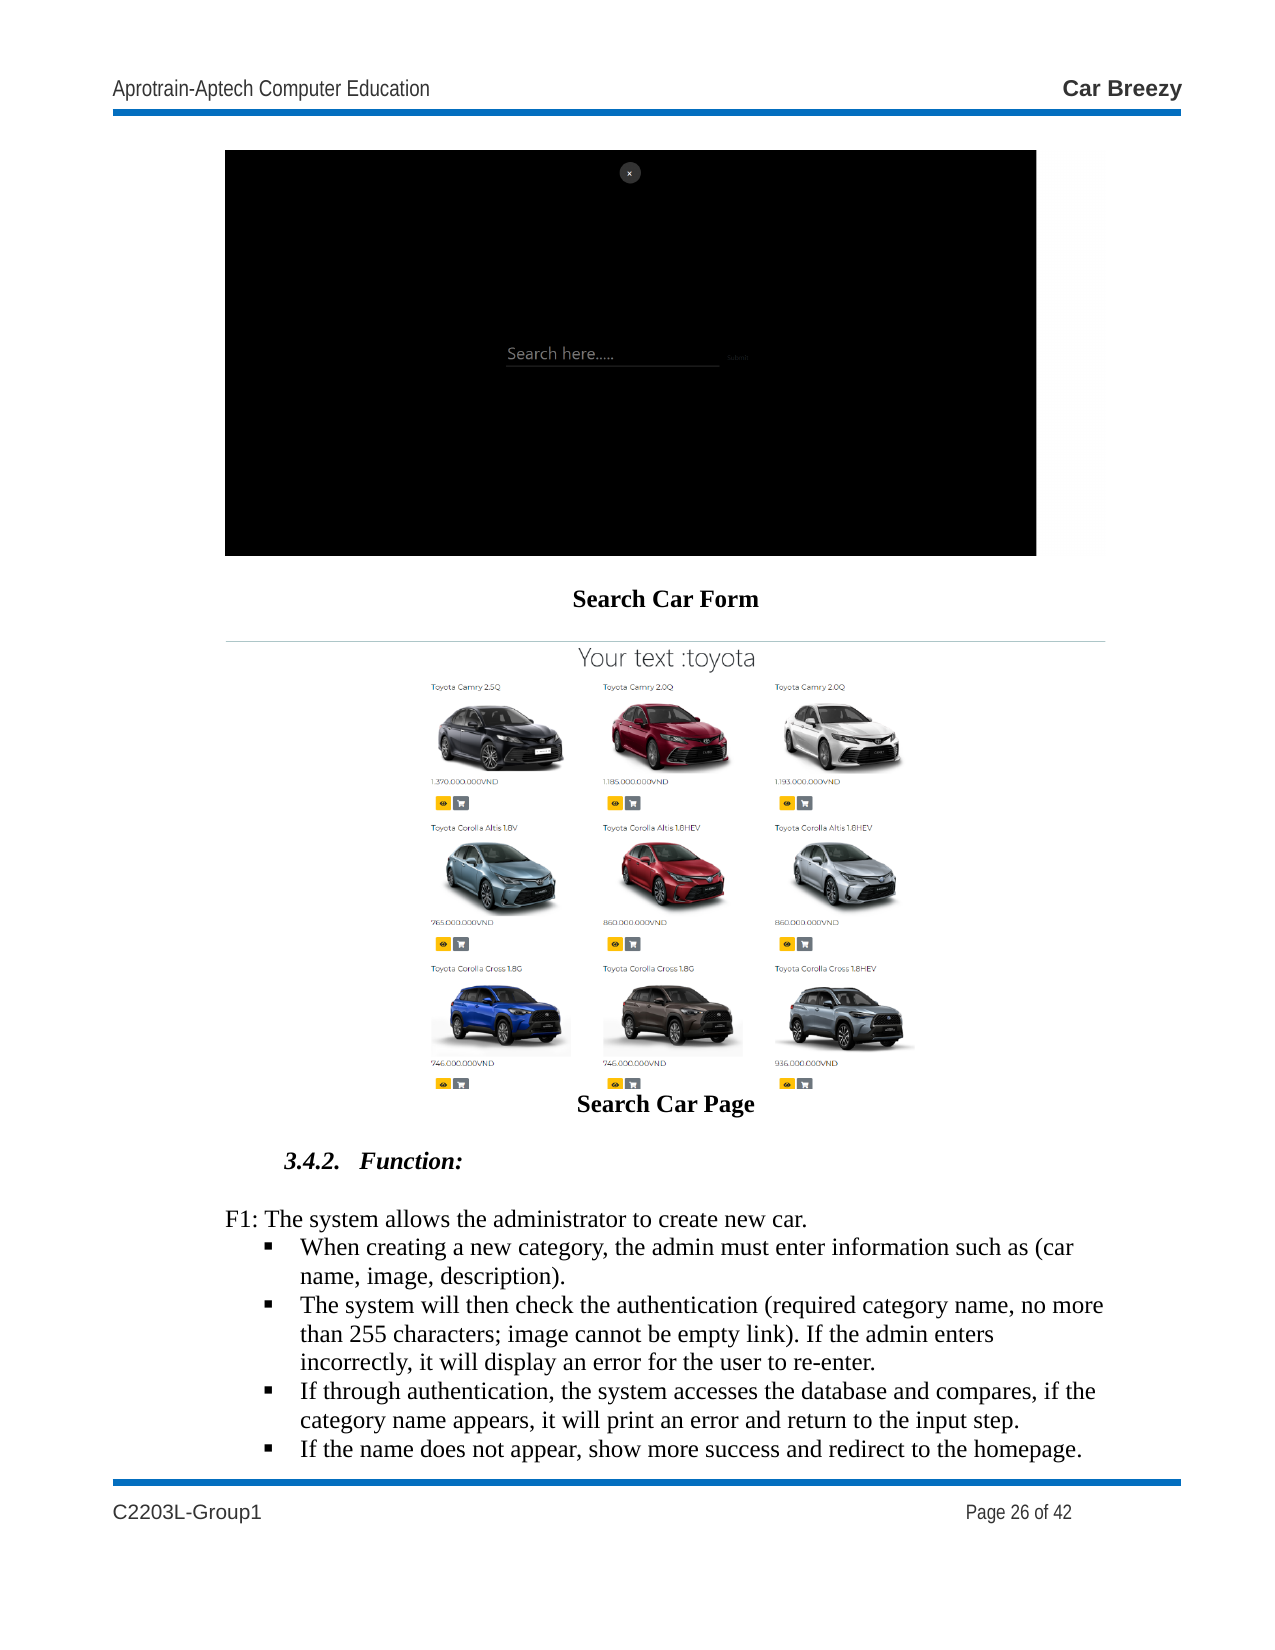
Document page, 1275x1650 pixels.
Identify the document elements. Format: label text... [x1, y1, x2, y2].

text F1: The system allows the administrator to create new car. [225, 1204, 1106, 1232]
list If through authentication, the system accesses the database and compares, if the category name appears, it will print an error and return to the input step. [262, 1376, 1106, 1434]
list The system will then check the authentication (required category name, no more than 255 characters; image cannot be empty link). If the admin enters incorrectly, it will display an error for the user to re-enter. [262, 1290, 1106, 1376]
list Function: [284, 1146, 1106, 1175]
list When creating a new category, the admin must enter information such as (car name, image, description). [262, 1232, 1106, 1290]
text Search Car Form [225, 584, 1106, 613]
list If the name does not appear, show more success and redirect to the homepage. [262, 1434, 1106, 1462]
text Search Car Page [225, 1089, 1106, 1117]
